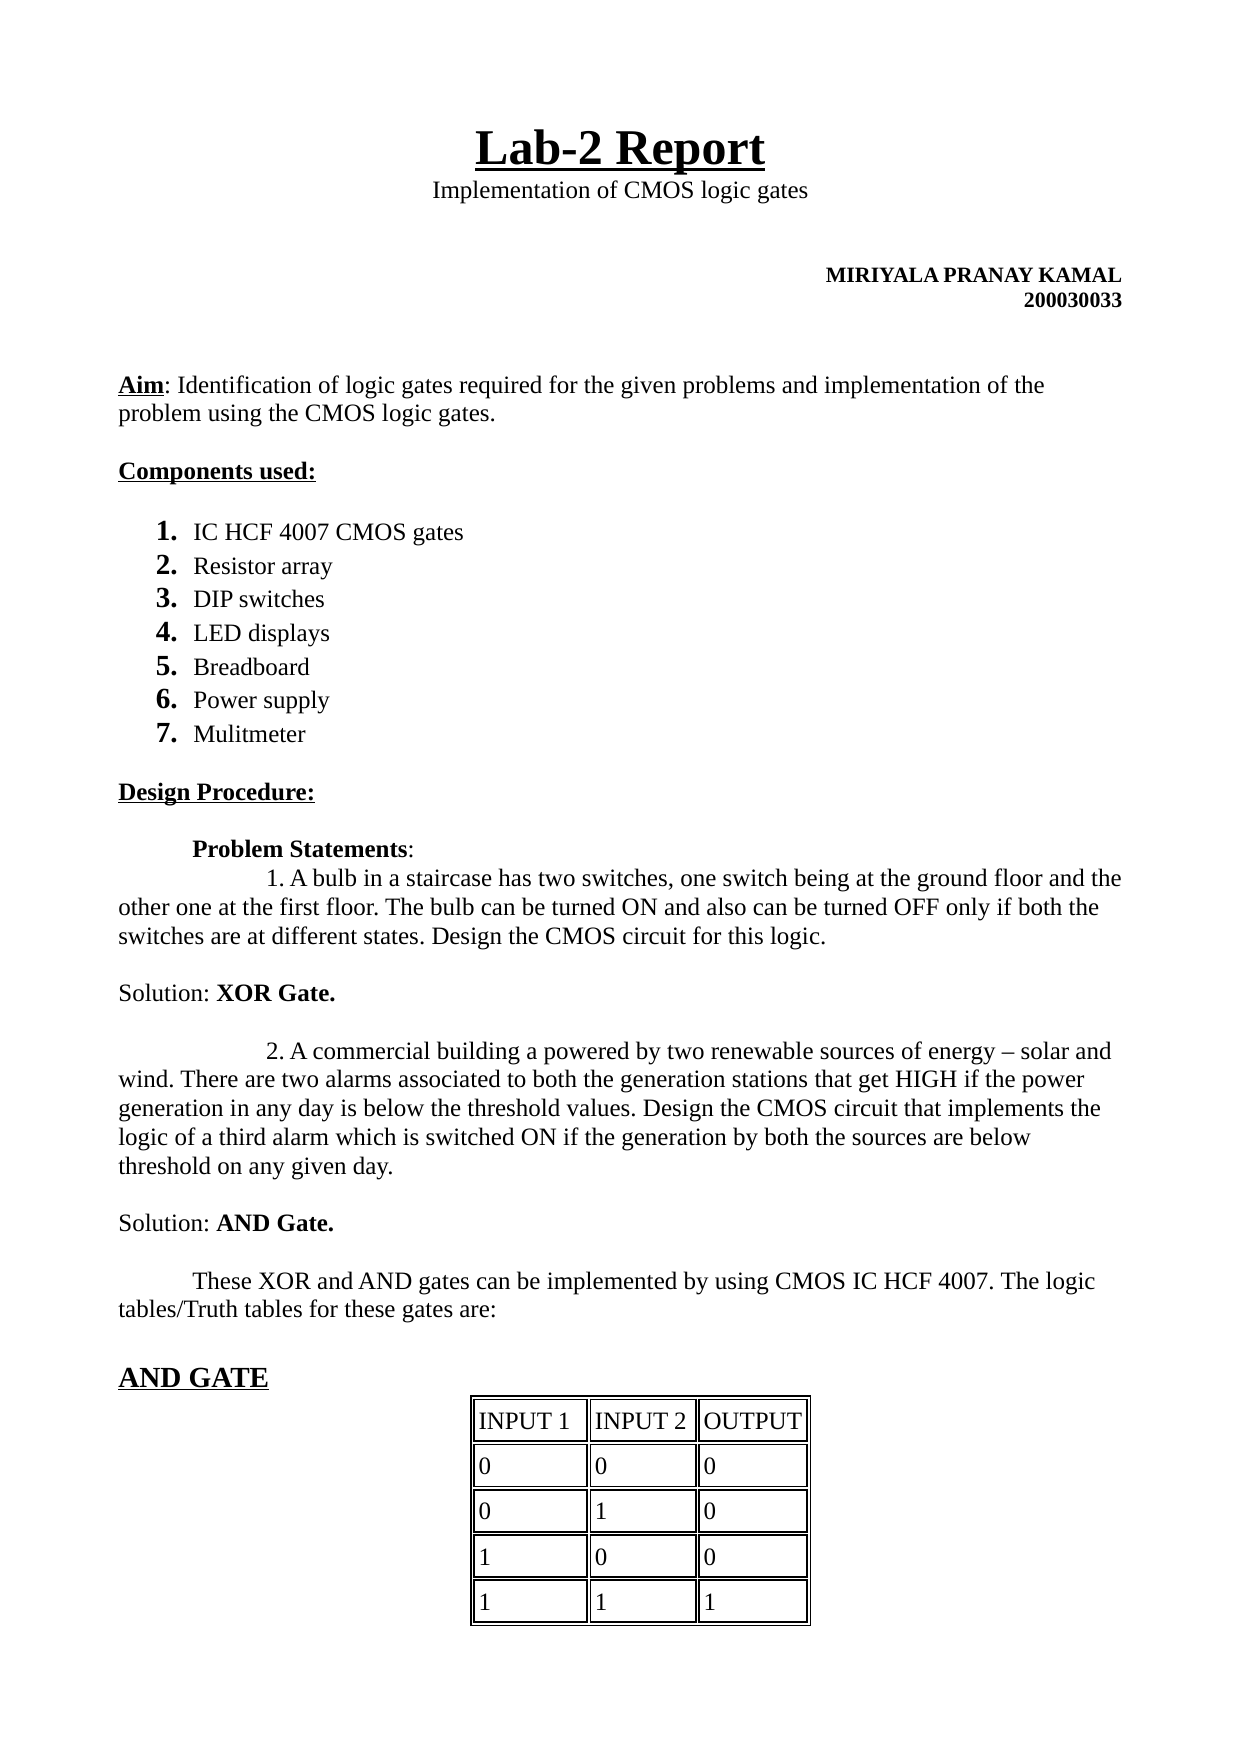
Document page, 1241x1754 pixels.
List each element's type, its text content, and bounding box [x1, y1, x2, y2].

list LED displays [156, 614, 1122, 648]
table_cell 0 [591, 1445, 695, 1486]
table_cell 1 [475, 1581, 586, 1621]
list IC HCF 4007 CMOS gates [156, 513, 1122, 547]
table_cell 0 [700, 1491, 806, 1531]
text 2. A commercial building a powered by two renewable sources of energy – solar and wind. There are two alarms associated to both the generation stations that get HIGH if the power generation in any day is below the threshold values. Design the CMOS circuit that implements the logic of a third alarm which is switched ON if the generation by both the sources are below threshold on any given day. [118, 1036, 1122, 1179]
list Breadboard [156, 648, 1122, 681]
table_cell 0 [591, 1536, 695, 1576]
text Solution: XOR Gate. [118, 978, 1122, 1007]
text Lab-2 Report [118, 118, 1122, 176]
table_cell 1 [700, 1581, 806, 1621]
table_cell 1 [591, 1581, 695, 1621]
table_cell 1 [591, 1491, 695, 1531]
text AND GATE [118, 1352, 1122, 1395]
table_header OUTPUT [700, 1400, 806, 1440]
text Solution: AND Gate. [118, 1208, 1122, 1237]
list Power supply [156, 681, 1122, 715]
text These XOR and AND gates can be implemented by using CMOS IC HCF 4007. The logic tables/Truth tables for these gates are: [118, 1266, 1122, 1323]
text Design Procedure: [118, 777, 1122, 806]
list Resistor array [156, 547, 1122, 581]
text MIRIYALA PRANAY KAMAL [118, 262, 1122, 287]
text 200030033 [266, 287, 1122, 312]
table_header INPUT 1 [475, 1400, 586, 1440]
table_cell 0 [700, 1536, 806, 1576]
text 1. A bulb in a staircase has two switches, one switch being at the ground floor and the other one at the first floor. The bulb can be turned ON and also can be turned OFF only if both the switches are at different states. Design the CMOS circuit for this logic. [118, 863, 1122, 949]
text Problem Statements: [118, 834, 1122, 863]
table_cell 0 [700, 1445, 806, 1486]
table_header INPUT 2 [591, 1400, 695, 1440]
list Mulitmeter [156, 715, 1122, 748]
text Aim: Identification of logic gates required for the given problems and implementation of the problem using the CMOS logic gates. [118, 370, 1122, 427]
table_cell 0 [475, 1491, 586, 1531]
list DIP switches [156, 581, 1122, 614]
table_cell 1 [475, 1536, 586, 1576]
table_cell 0 [475, 1445, 586, 1486]
text Implementation of CMOS logic gates [118, 176, 1122, 204]
text Components used: [118, 456, 1122, 485]
